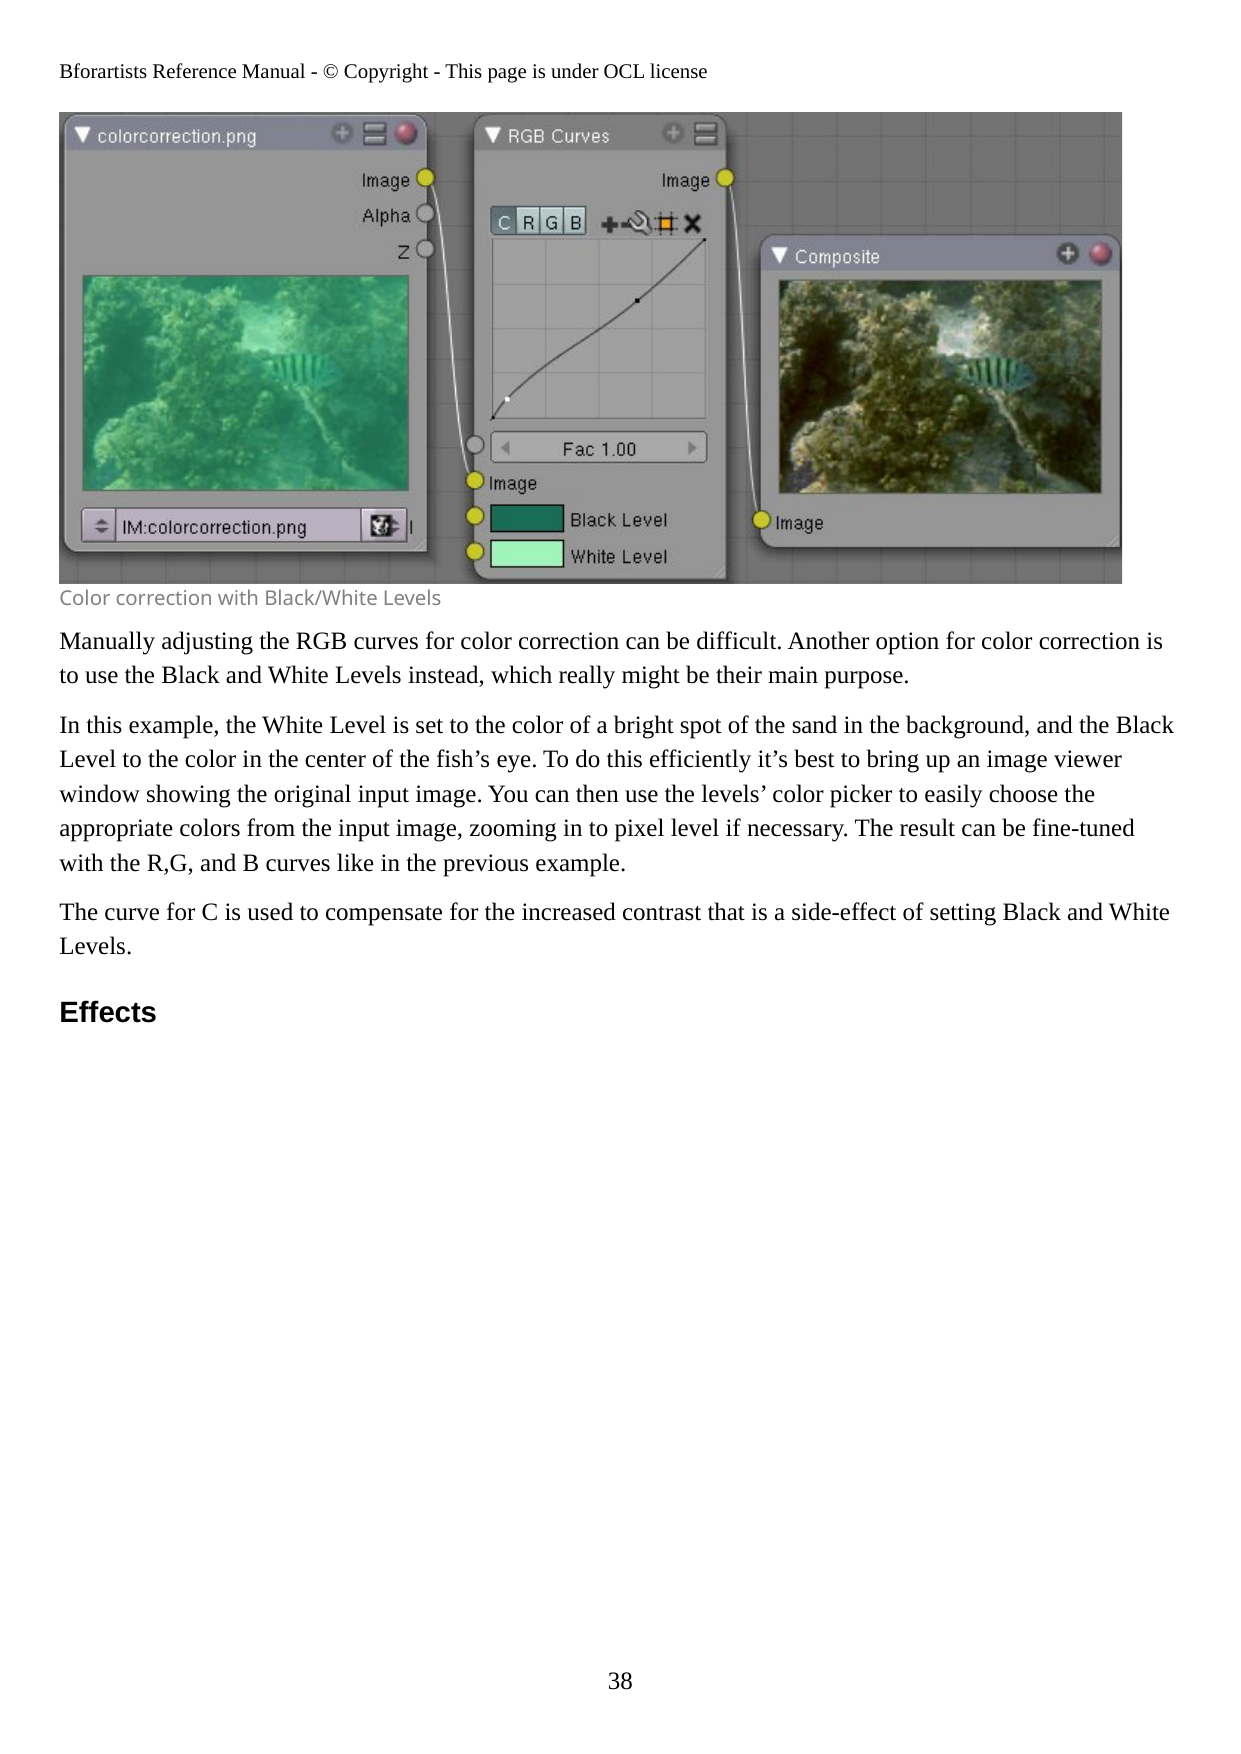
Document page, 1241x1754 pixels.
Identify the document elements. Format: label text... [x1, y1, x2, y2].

text Color correction with Black/White Levels [59, 113, 1181, 612]
text In this example, the White Level is set to the color of a bright spot of the sand in the background, and the Black Level to the color in the center of the fish’s eye. To do this efficiently it’s best to bring up an image viewer window showing the original input image. You can then use the levels’ color picker to easily choose the appropriate colors from the input image, zooming in to pixel level if necessary. The result can be fine-tuned with the R,G, and B curves like in the previous example. [59, 710, 1181, 876]
picture [59, 112, 1123, 584]
text Manually adjusting the RGB curves for color correction can be difficult. Another option for color correction is to use the Black and White Levels instead, which really might be their main purpose. [59, 626, 1181, 689]
subtitle Effects [59, 995, 1181, 1028]
text The curve for C is used to compensate for the increased contrast that is a side-effect of setting Black and White Levels. [59, 897, 1181, 960]
